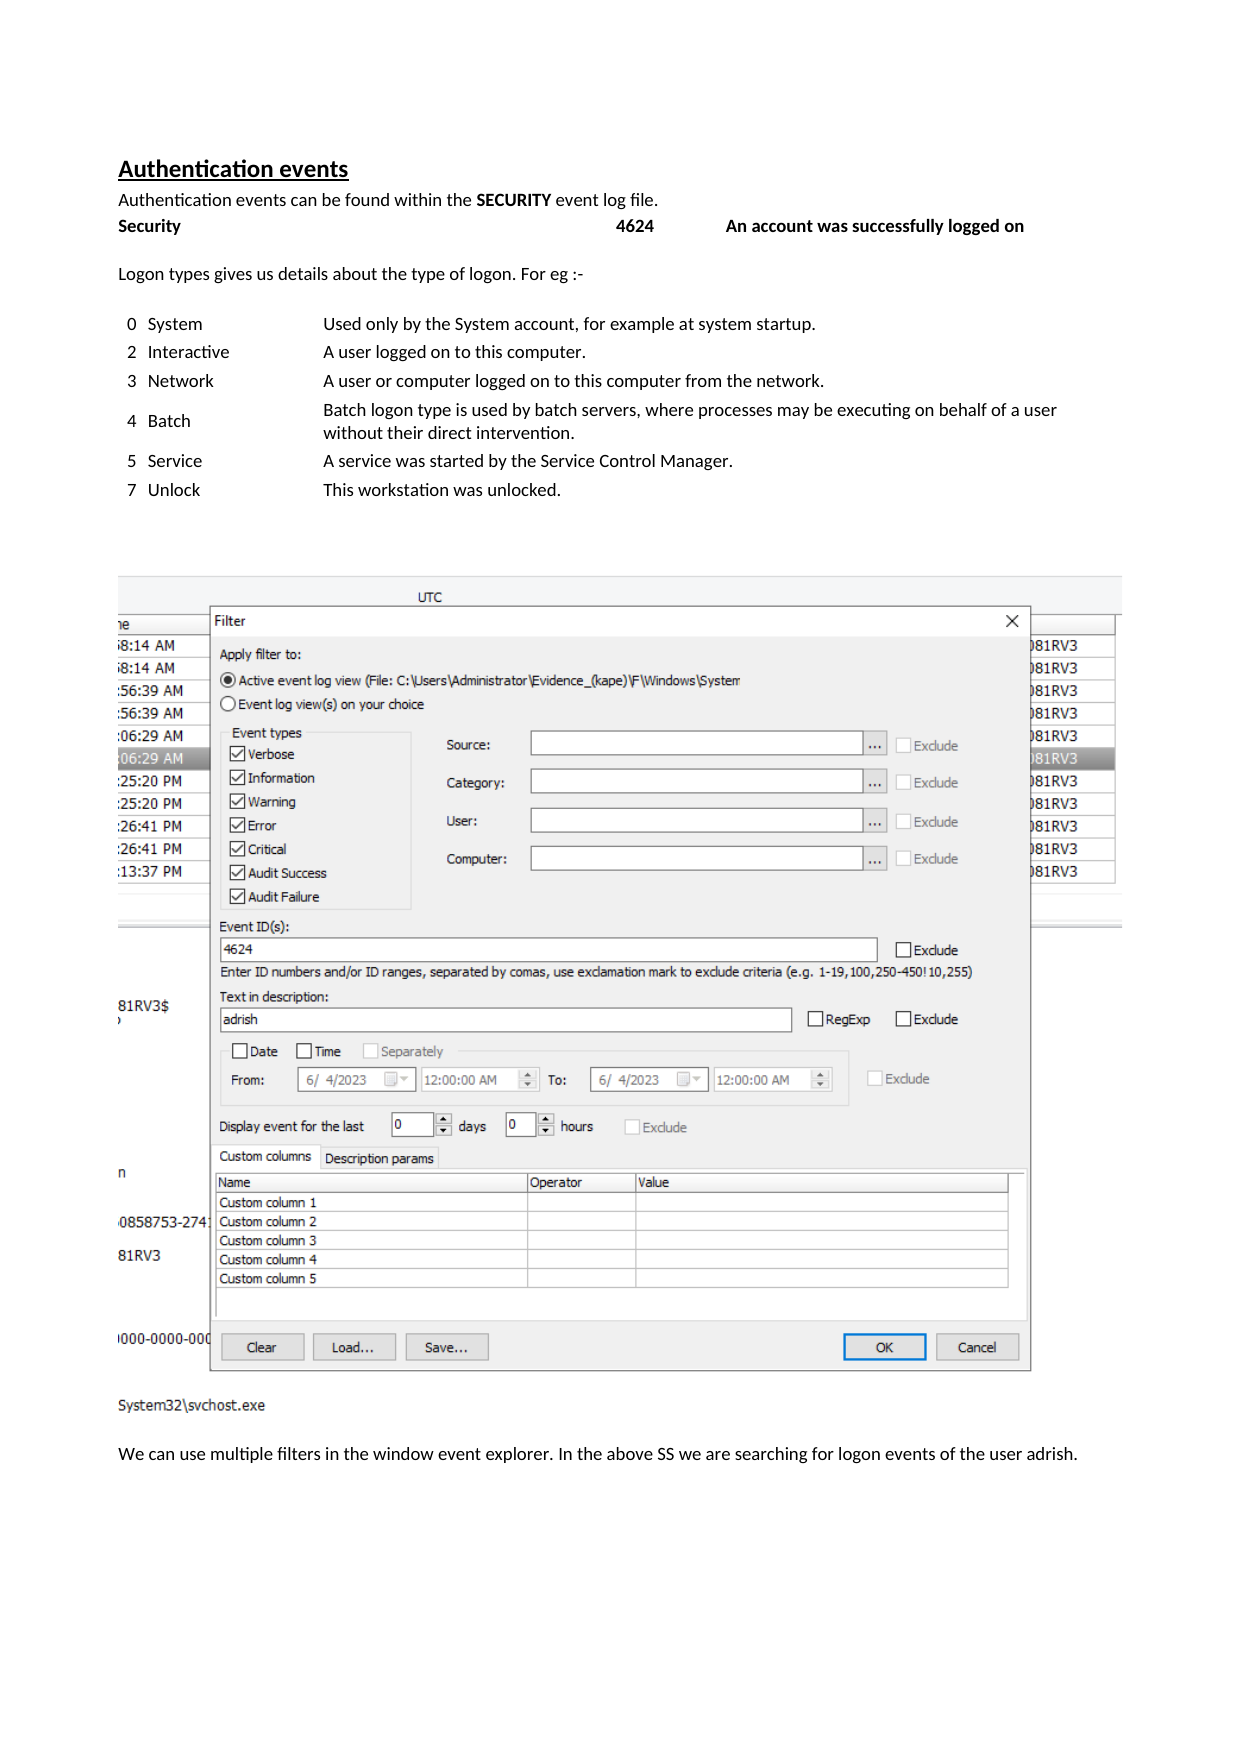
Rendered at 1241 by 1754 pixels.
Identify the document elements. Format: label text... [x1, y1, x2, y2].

table_cell A service was started by the Service Control Manager. [320, 447, 1122, 476]
picture [118, 551, 1123, 1413]
table_cell 2 [118, 338, 145, 366]
text Logon types gives us details about the type of logon. For eg :- [118, 262, 1122, 284]
table_cell 7 [118, 476, 145, 504]
text Authentication events [118, 153, 1122, 184]
table_cell 3 [118, 366, 145, 395]
table_cell A user logged on to this computer. [320, 338, 1122, 366]
table_cell 4 [118, 395, 145, 447]
text We can use multiple filters in the window event explorer. In the above SS we are searching for logon events of the user adrish. [118, 1443, 1122, 1466]
table_cell Service [145, 447, 320, 476]
table_header Used only by the System account, for example at system startup. [320, 309, 1122, 338]
table_header System [145, 309, 320, 338]
table_cell This workstation was unlocked. [320, 476, 1122, 504]
table_cell A user or computer logged on to this computer from the network. [320, 366, 1122, 395]
table_header 0 [118, 309, 145, 338]
text Authentication events can be found within the SECURITY event log file. [118, 188, 1122, 211]
table_cell Network [145, 366, 320, 395]
table_cell 5 [118, 447, 145, 476]
table_cell Batch [145, 395, 320, 447]
text Security 4624 An account was successfully logged on [118, 214, 1122, 237]
table_cell Batch logon type is used by batch servers, where processes may be executing on behalf of a user without their direct intervention. [320, 395, 1122, 447]
table_cell Unlock [145, 476, 320, 504]
table_cell Interactive [145, 338, 320, 366]
